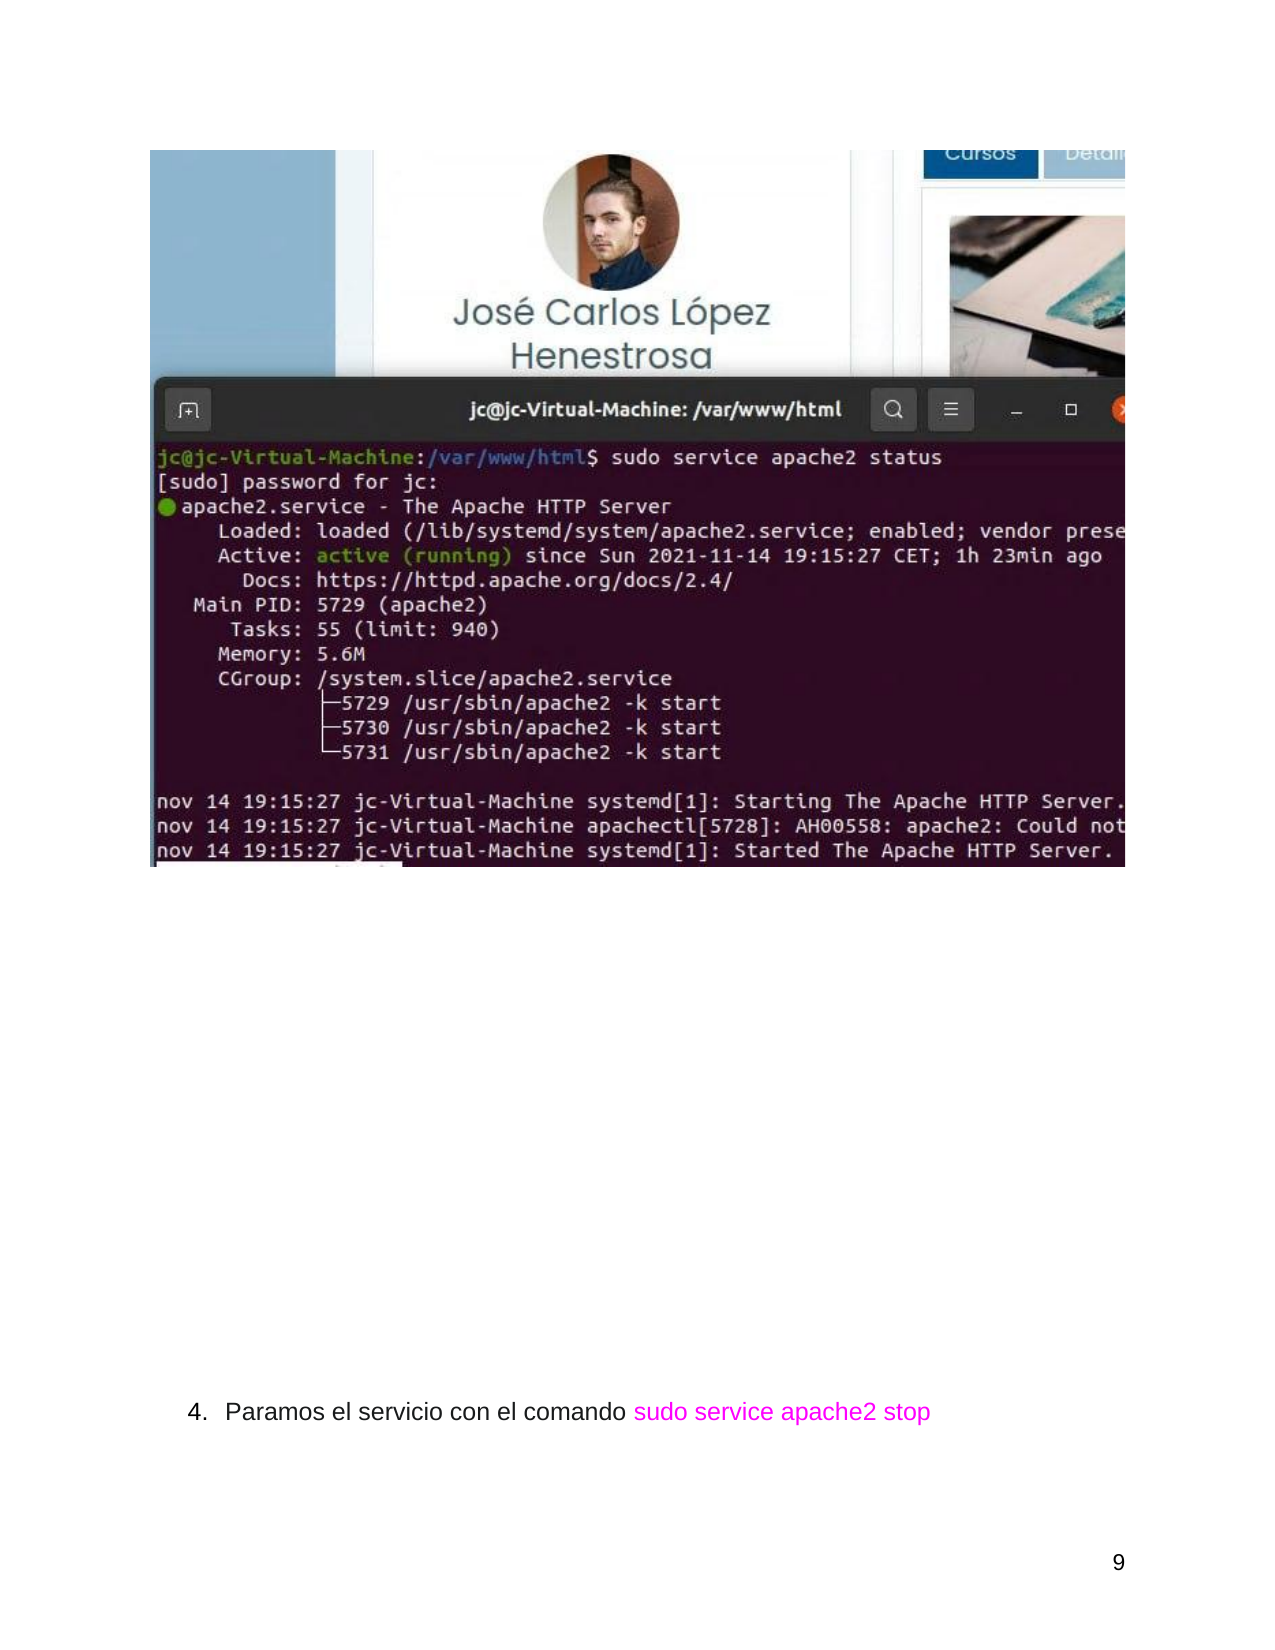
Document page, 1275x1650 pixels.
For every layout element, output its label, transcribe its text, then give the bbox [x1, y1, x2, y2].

picture [150, 150, 1125, 867]
list Paramos el servicio con el comando sudo service apache2 stop [187, 1397, 1125, 1426]
